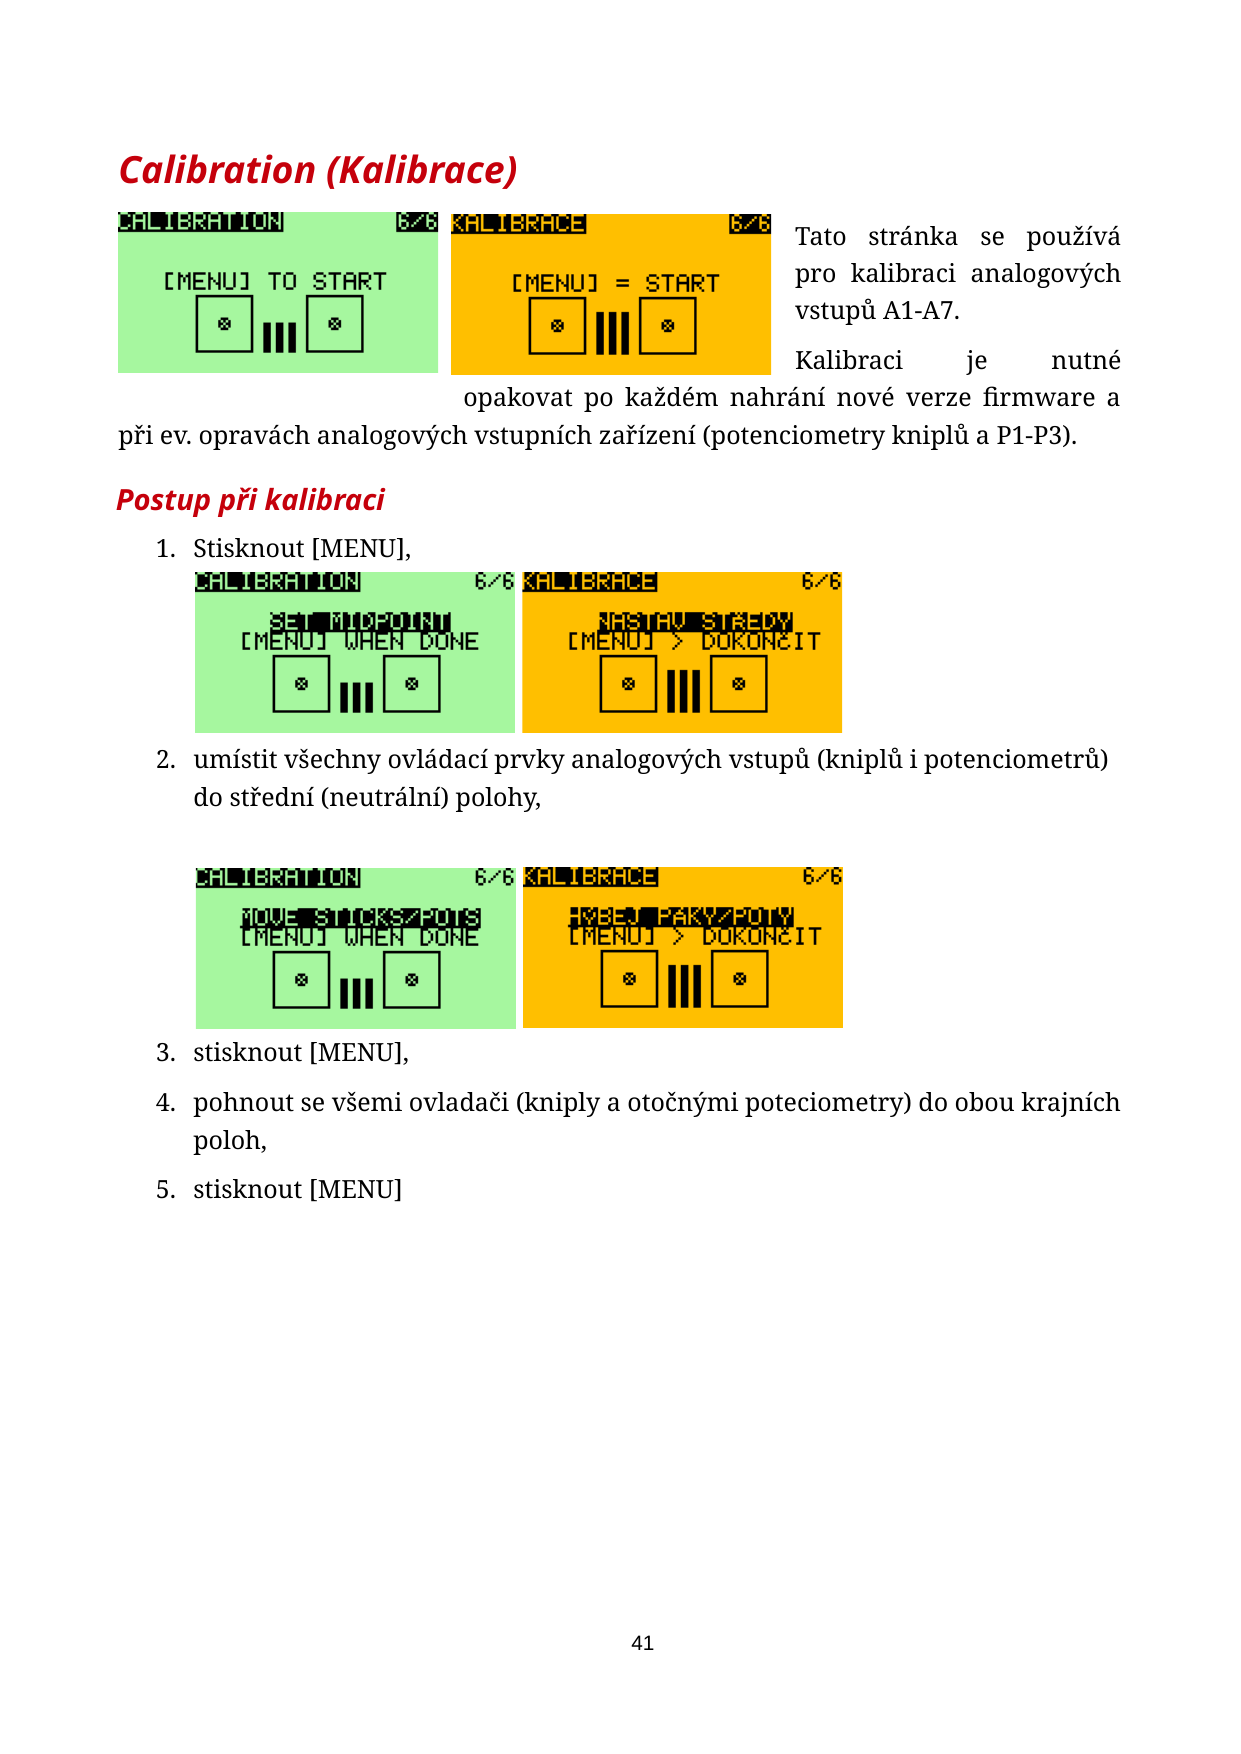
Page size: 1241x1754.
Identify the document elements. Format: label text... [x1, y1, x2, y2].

list stisknout [MENU] [156, 1172, 1122, 1206]
picture [195, 868, 516, 1029]
picture [451, 214, 772, 375]
picture [118, 212, 439, 373]
picture [522, 572, 843, 733]
picture [195, 572, 515, 733]
list Stisknout [MENU], [156, 531, 1122, 565]
picture [523, 867, 843, 1028]
list umístit všechny ovládací prvky analogových vstupů (kniplů i potenciometrů) do střední (neutrální) polohy, [156, 581, 1122, 813]
subtitle Calibration (Kalibrace) [118, 143, 1122, 194]
list stisknout [MENU], [156, 829, 1122, 1069]
text [439, 218, 451, 327]
text Kalibraci je nutné opakovat po každém nahrání nové verze firmware a při ev. opravách analogových vstupních zařízení (potenciometry kniplů a P1-P3). [118, 343, 1122, 452]
list pohnout se všemi ovladači (kniply a otočnými poteciometry) do obou krajních poloh, [156, 1085, 1122, 1156]
subtitle Postup při kalibraci [116, 479, 1122, 519]
text Tato stránka se používá pro kalibraci analogových vstupů A1-A7. [772, 218, 1122, 327]
